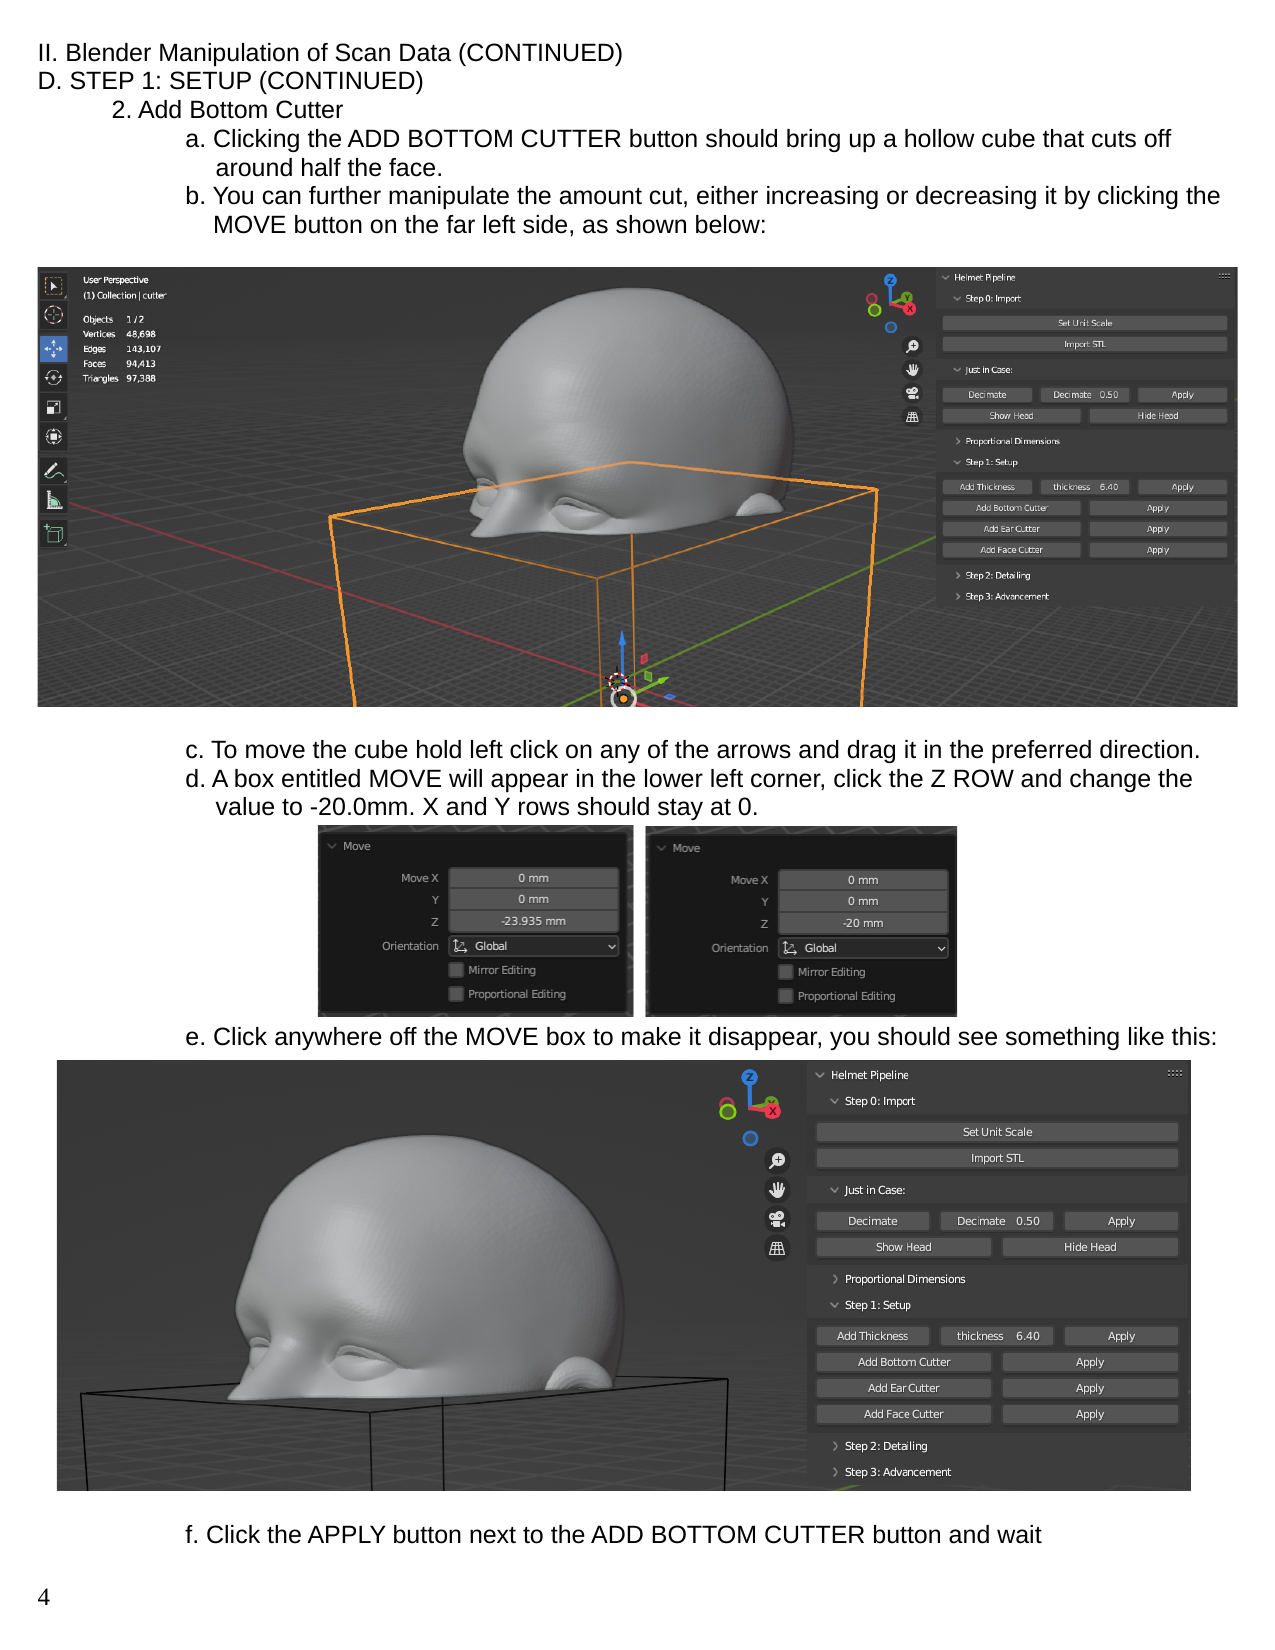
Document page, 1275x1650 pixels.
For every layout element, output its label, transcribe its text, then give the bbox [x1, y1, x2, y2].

picture [317, 821, 958, 1021]
text 2. Add Bottom Cutter [37, 95, 1237, 124]
picture [56, 1060, 1191, 1491]
text e. Click anywhere off the MOVE box to make it disappear, you should see something like this: [37, 1022, 1237, 1051]
text b. You can further manipulate the amount cut, either increasing or decreasing it by clicking the MOVE button on the far left side, as shown below: [37, 181, 1237, 239]
text d. A box entitled MOVE will appear in the lower left corner, click the Z ROW and change the value to -20.0mm. X and Y rows should stay at 0. [37, 764, 1237, 821]
text f. Click the APPLY button next to the ADD BOTTOM CUTTER button and wait [37, 1520, 1237, 1548]
text II. Blender Manipulation of Scan Data (CONTINUED) D. STEP 1: SETUP (CONTINUED) [37, 37, 1237, 95]
text a. Clicking the ADD BOTTOM CUTTER button should bring up a hollow cube that cuts off around half the face. [37, 124, 1237, 181]
picture [37, 267, 1238, 707]
text c. To move the cube hold left click on any of the arrows and drag it in the preferred direction. [37, 735, 1237, 764]
